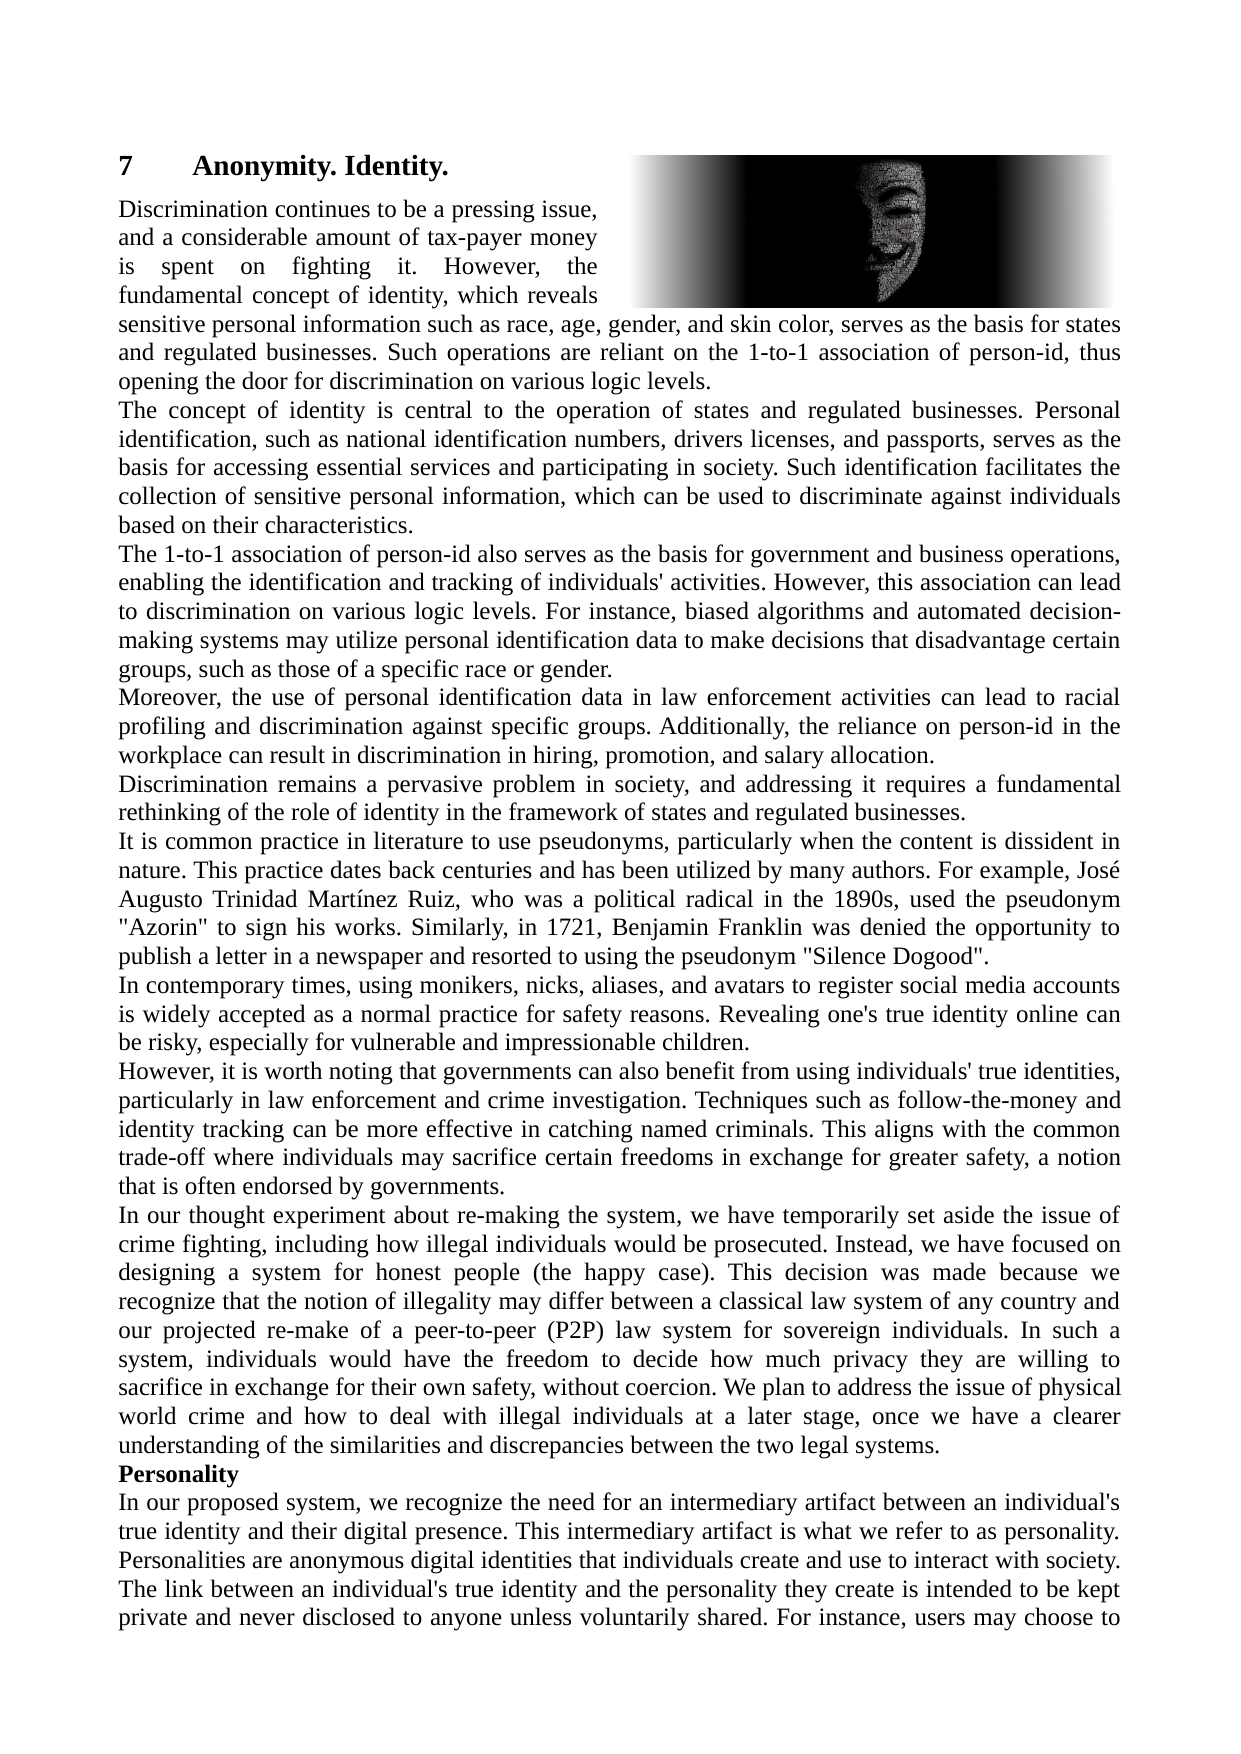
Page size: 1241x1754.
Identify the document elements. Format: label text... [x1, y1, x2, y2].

text In contemporary times, using monikers, nicks, aliases, and avatars to register social media accounts is widely accepted as a normal practice for safety reasons. Revealing one's true identity online can be risky, especially for vulnerable and impressionable children. [118, 970, 1122, 1056]
text It is common practice in literature to use pseudonyms, particularly when the content is dissident in nature. This practice dates back centuries and has been utilized by many authors. For example, José Augusto Trinidad Martínez Ruiz, who was a political radical in the 1890s, used the pseudonym "Azorin" to sign his works. Similarly, in 1721, Benjamin Franklin was denied the opportunity to publish a letter in a newspaper and resorted to using the pseudonym "Silence Dogood". [118, 826, 1122, 970]
text In our proposed system, we recognize the need for an intermediary artifact between an individual's true identity and their digital presence. This intermediary artifact is what we refer to as personality. Personalities are anonymous digital identities that individuals create and use to interact with society. The link between an individual's true identity and the personality they create is intended to be kept private and never disclosed to anyone unless voluntarily shared. For instance, users may choose to [118, 1487, 1122, 1631]
text Discrimination remains a pervasive problem in society, and addressing it requires a fundamental rethinking of the role of identity in the framework of states and regulated businesses. [118, 769, 1122, 826]
text In our thought experiment about re-making the system, we have temporarily set aside the issue of crime fighting, including how illegal individuals would be prosecuted. Instead, we have focused on designing a system for honest people (the happy case). This decision was made because we recognize that the notion of illegality may differ between a classical law system of any country and our projected re-make of a peer-to-peer (P2P) law system for sovereign individuals. In such a system, individuals would have the freedom to decide how much privacy they are willing to sacrifice in exchange for their own safety, without coercion. We plan to address the issue of physical world crime and how to deal with illegal individuals at a later stage, once we have a clearer understanding of the similarities and discrepancies between the two legal systems. [118, 1200, 1122, 1459]
text The 1-to-1 association of person-id also serves as the basis for government and business operations, enabling the identification and tracking of individuals' activities. However, this association can lead to discrimination on various logic levels. For instance, biased algorithms and automated decision-making systems may utilize personal identification data to make decisions that disadvantage certain groups, such as those of a specific race or gender. [118, 539, 1122, 682]
text The concept of identity is central to the operation of states and regulated businesses. Personal identification, such as national identification numbers, drivers licenses, and passports, serves as the basis for accessing essential services and participating in society. Such identification facilitates the collection of sensitive personal information, which can be used to discriminate against individuals based on their characteristics. [118, 395, 1122, 539]
picture [627, 155, 1116, 308]
text Discrimination continues to be a pressing issue, and a considerable amount of tax-payer money is spent on fighting it. However, the fundamental concept of identity, which reveals sensitive personal information such as race, age, gender, and skin color, serves as the basis for states and regulated businesses. Such operations are reliant on the 1-to-1 association of person-id, thus opening the door for discrimination on various logic levels. [118, 194, 1122, 395]
text Moreover, the use of personal identification data in law enforcement activities can lead to racial profiling and discrimination against specific groups. Additionally, the reliance on person-id in the workplace can result in discrimination in hiring, promotion, and salary allocation. [118, 682, 1122, 769]
text Personality [118, 1459, 1122, 1487]
subtitle Anonymity. Identity. [118, 148, 1122, 181]
text However, it is worth noting that governments can also benefit from using individuals' true identities, particularly in law enforcement and crime investigation. Techniques such as follow-the-money and identity tracking can be more effective in catching named criminals. This aligns with the common trade-off where individuals may sacrifice certain freedoms in exchange for greater safety, a notion that is often endorsed by governments. [118, 1056, 1122, 1200]
